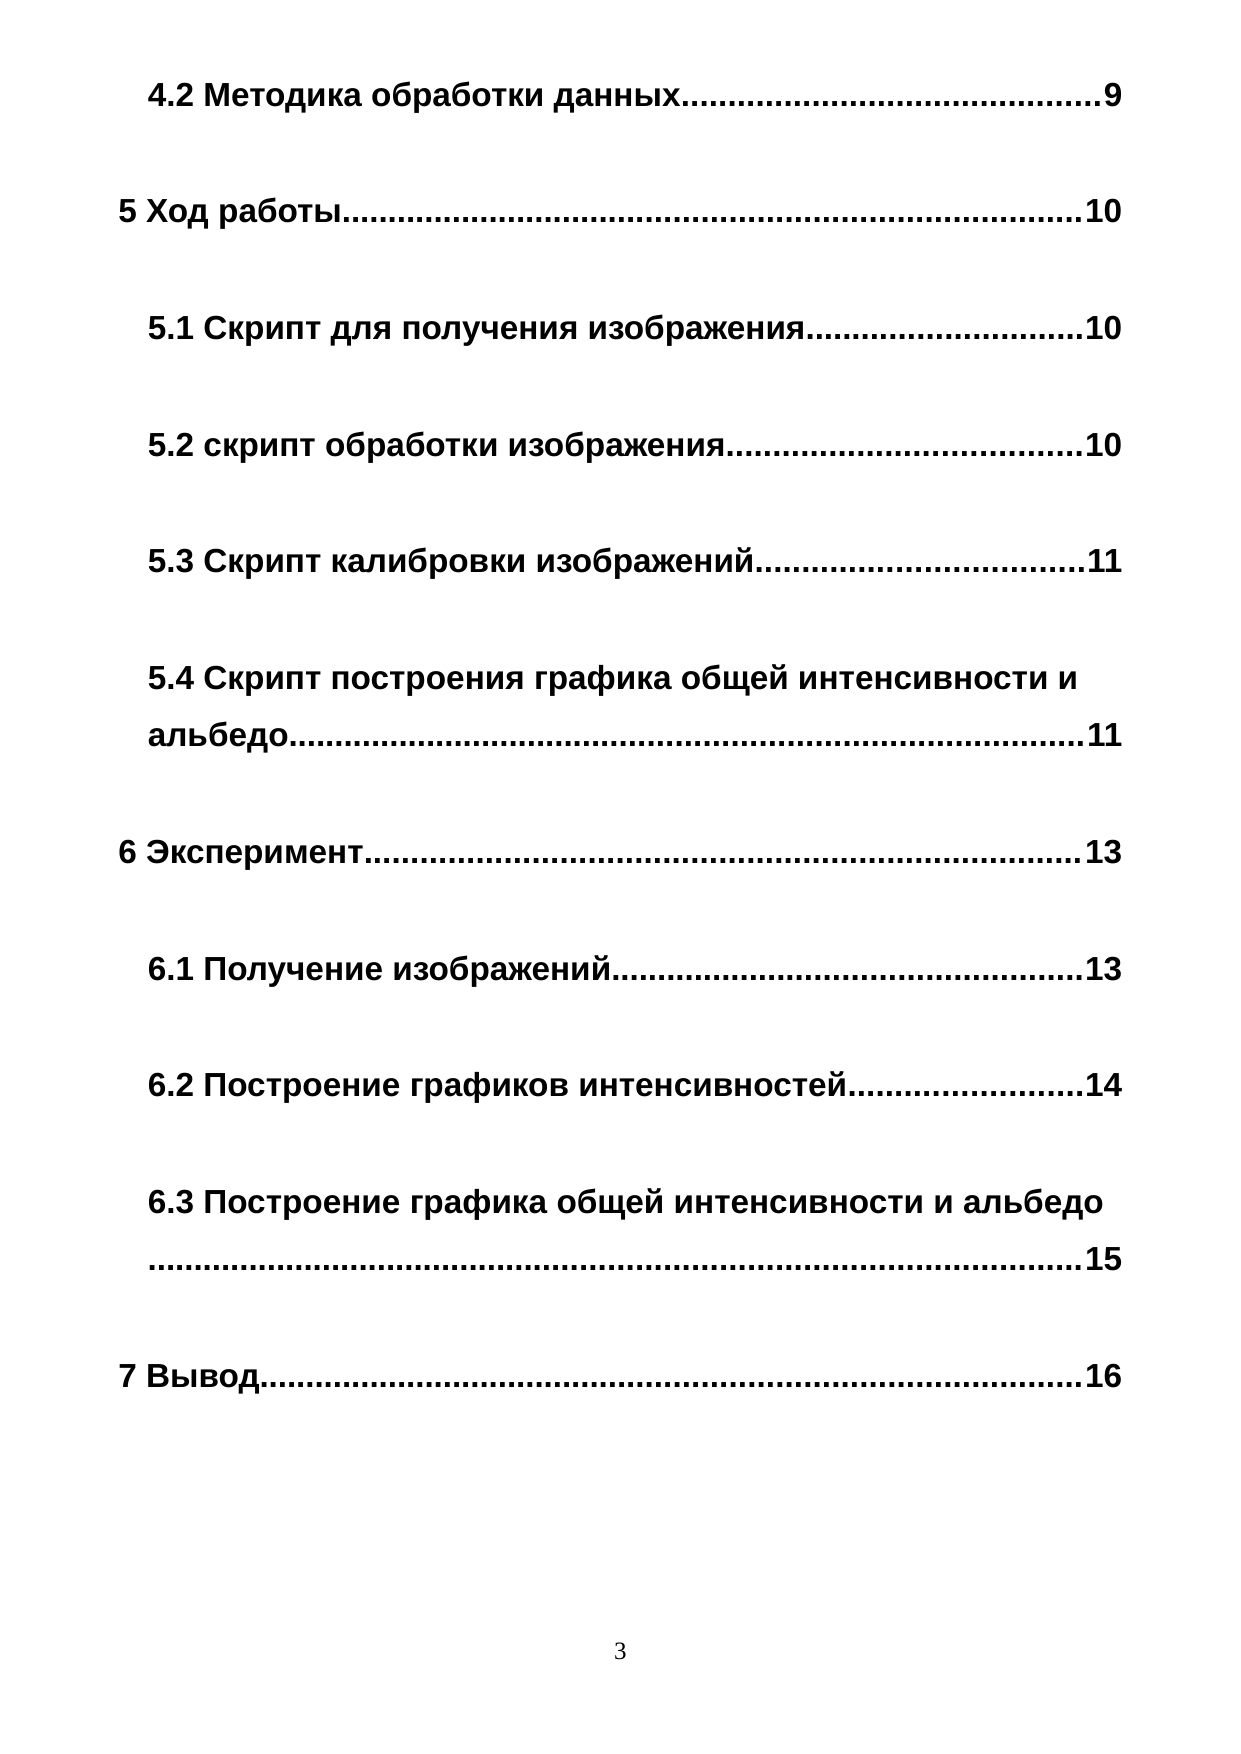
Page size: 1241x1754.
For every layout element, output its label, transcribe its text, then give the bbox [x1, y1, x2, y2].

text 5.1 Скрипт для получения изображения 10 [148, 308, 1122, 347]
text 5.2 скрипт обработки изображения 10 [148, 425, 1122, 463]
text 7 Вывод 16 [118, 1356, 1122, 1394]
text 4.2 Методика обработки данных 9 [148, 75, 1122, 113]
text 5.3 Скрипт калибровки изображений 11 [148, 541, 1122, 580]
text 5.4 Скрипт построения графика общей интенсивности и альбедо 11 [148, 658, 1122, 754]
text 5 Ход работы 10 [118, 192, 1122, 230]
text 6.2 Построение графиков интенсивностей 14 [148, 1065, 1122, 1103]
text 6 Эксперимент 13 [118, 832, 1122, 870]
text 6.1 Получение изображений 13 [148, 948, 1122, 987]
text 6.3 Построение графика общей интенсивности и альбедо 15 [148, 1182, 1122, 1278]
